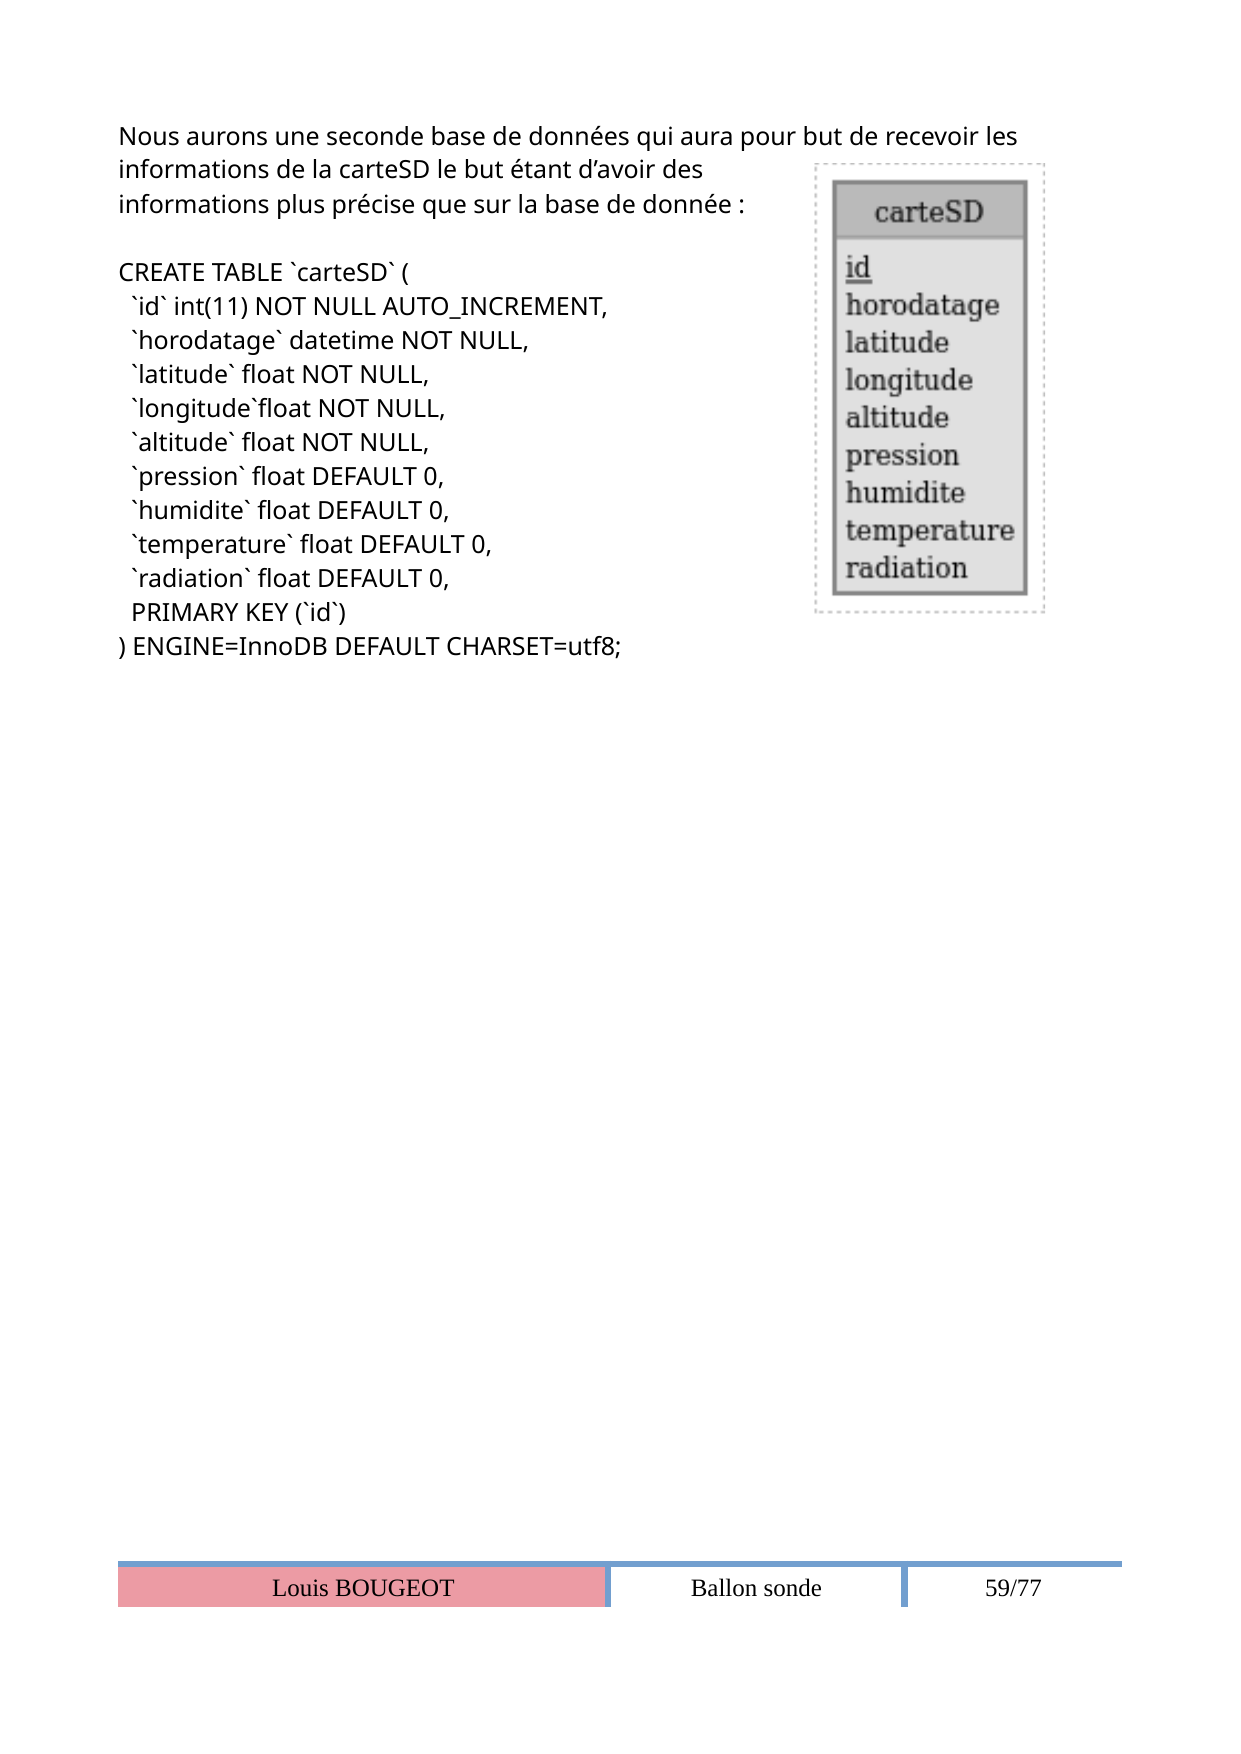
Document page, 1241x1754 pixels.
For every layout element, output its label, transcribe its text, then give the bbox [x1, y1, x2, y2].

picture [813, 163, 1046, 616]
text `pression` float DEFAULT 0, [118, 459, 813, 493]
text PRIMARY KEY (`id`) [118, 595, 1122, 629]
text `horodatage` datetime NOT NULL, [118, 322, 813, 357]
text `latitude` float NOT NULL, [118, 357, 813, 391]
text `longitude`float NOT NULL, [118, 391, 813, 425]
text [1046, 459, 1122, 493]
text [1046, 288, 1122, 322]
text `humidite` float DEFAULT 0, [118, 493, 813, 527]
text `temperature` float DEFAULT 0, [118, 527, 813, 561]
text ) ENGINE=InnoDB DEFAULT CHARSET=utf8; [118, 629, 1122, 663]
text [1046, 493, 1122, 527]
text `altitude` float NOT NULL, [118, 425, 813, 459]
text [1046, 254, 1122, 288]
text [1046, 527, 1122, 561]
text [1046, 391, 1122, 425]
text [1046, 425, 1122, 459]
text Nous aurons une seconde base de données qui aura pour but de recevoir les informations de la carteSD le but étant d’avoir des informations plus précise que sur la base de donnée : [118, 118, 1122, 220]
text [1046, 357, 1122, 391]
text [1046, 322, 1122, 357]
text `radiation` float DEFAULT 0, [118, 561, 813, 595]
text [1046, 561, 1122, 595]
text CREATE TABLE `carteSD` ( [118, 254, 813, 288]
text `id` int(11) NOT NULL AUTO_INCREMENT, [118, 288, 813, 322]
